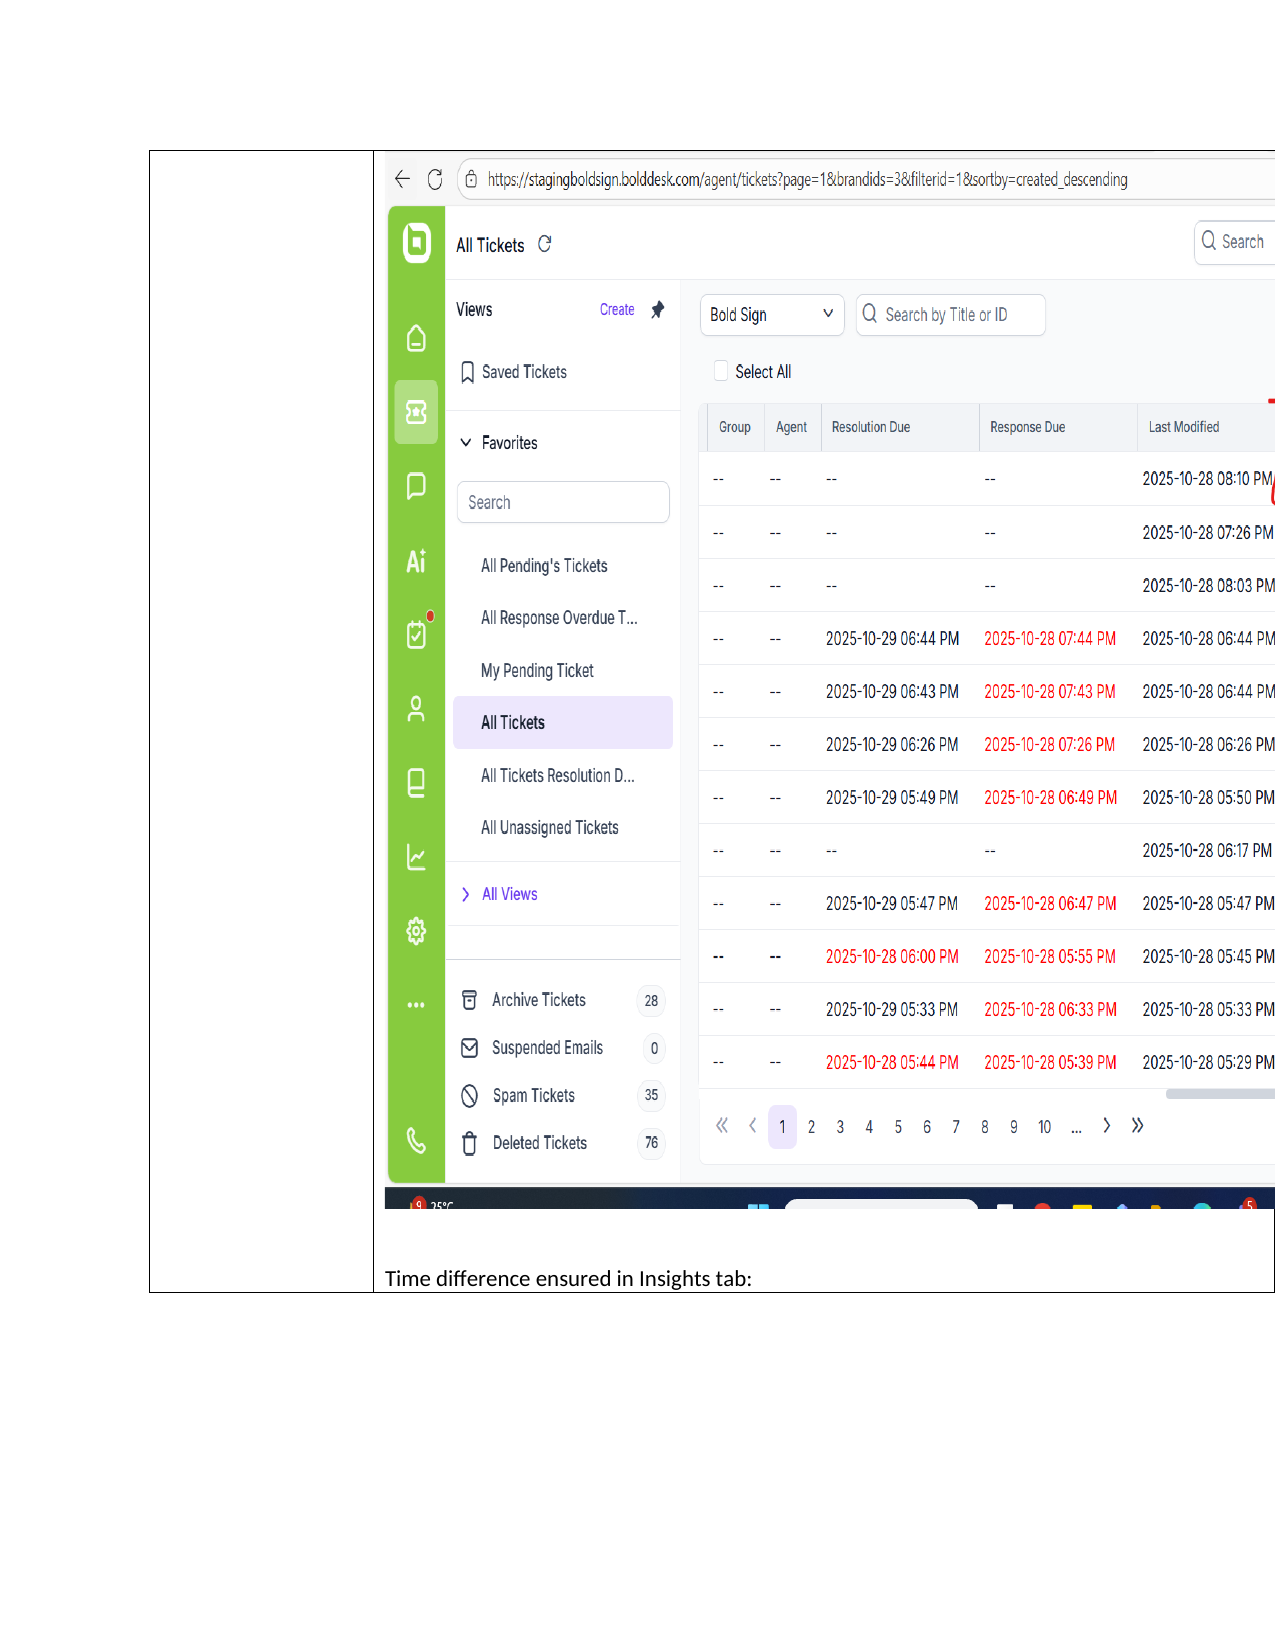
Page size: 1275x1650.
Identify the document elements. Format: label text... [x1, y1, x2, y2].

table_cell Created and close date: Time difference ensured in Insights tab: Status changed to – Solved: Ticket closed time: [374, 151, 1274, 1292]
table_cell While updating comments, requester reply count getting updated correctly. [150, 151, 373, 1292]
